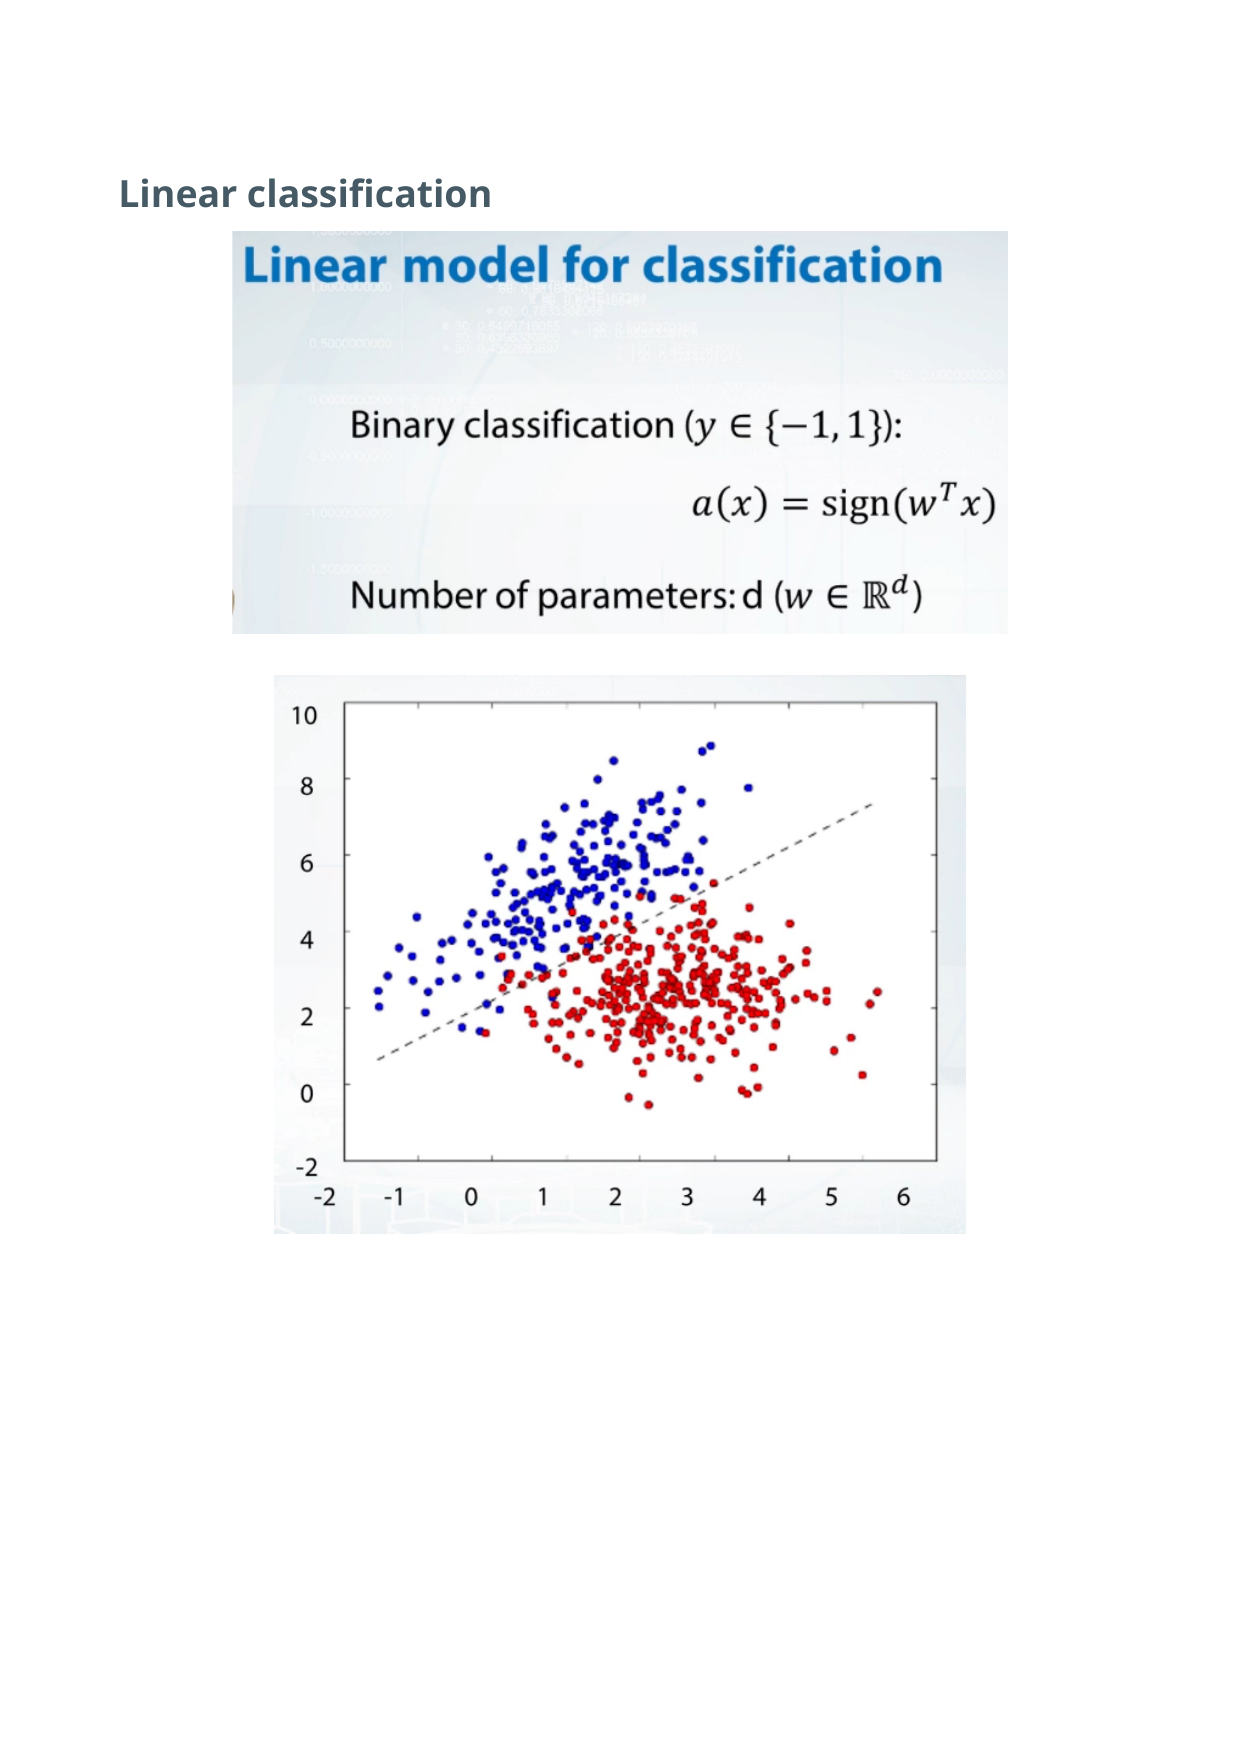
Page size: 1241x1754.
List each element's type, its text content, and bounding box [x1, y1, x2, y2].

picture [232, 231, 1008, 634]
subtitle Linear classification [118, 168, 1122, 219]
picture [274, 675, 967, 1234]
